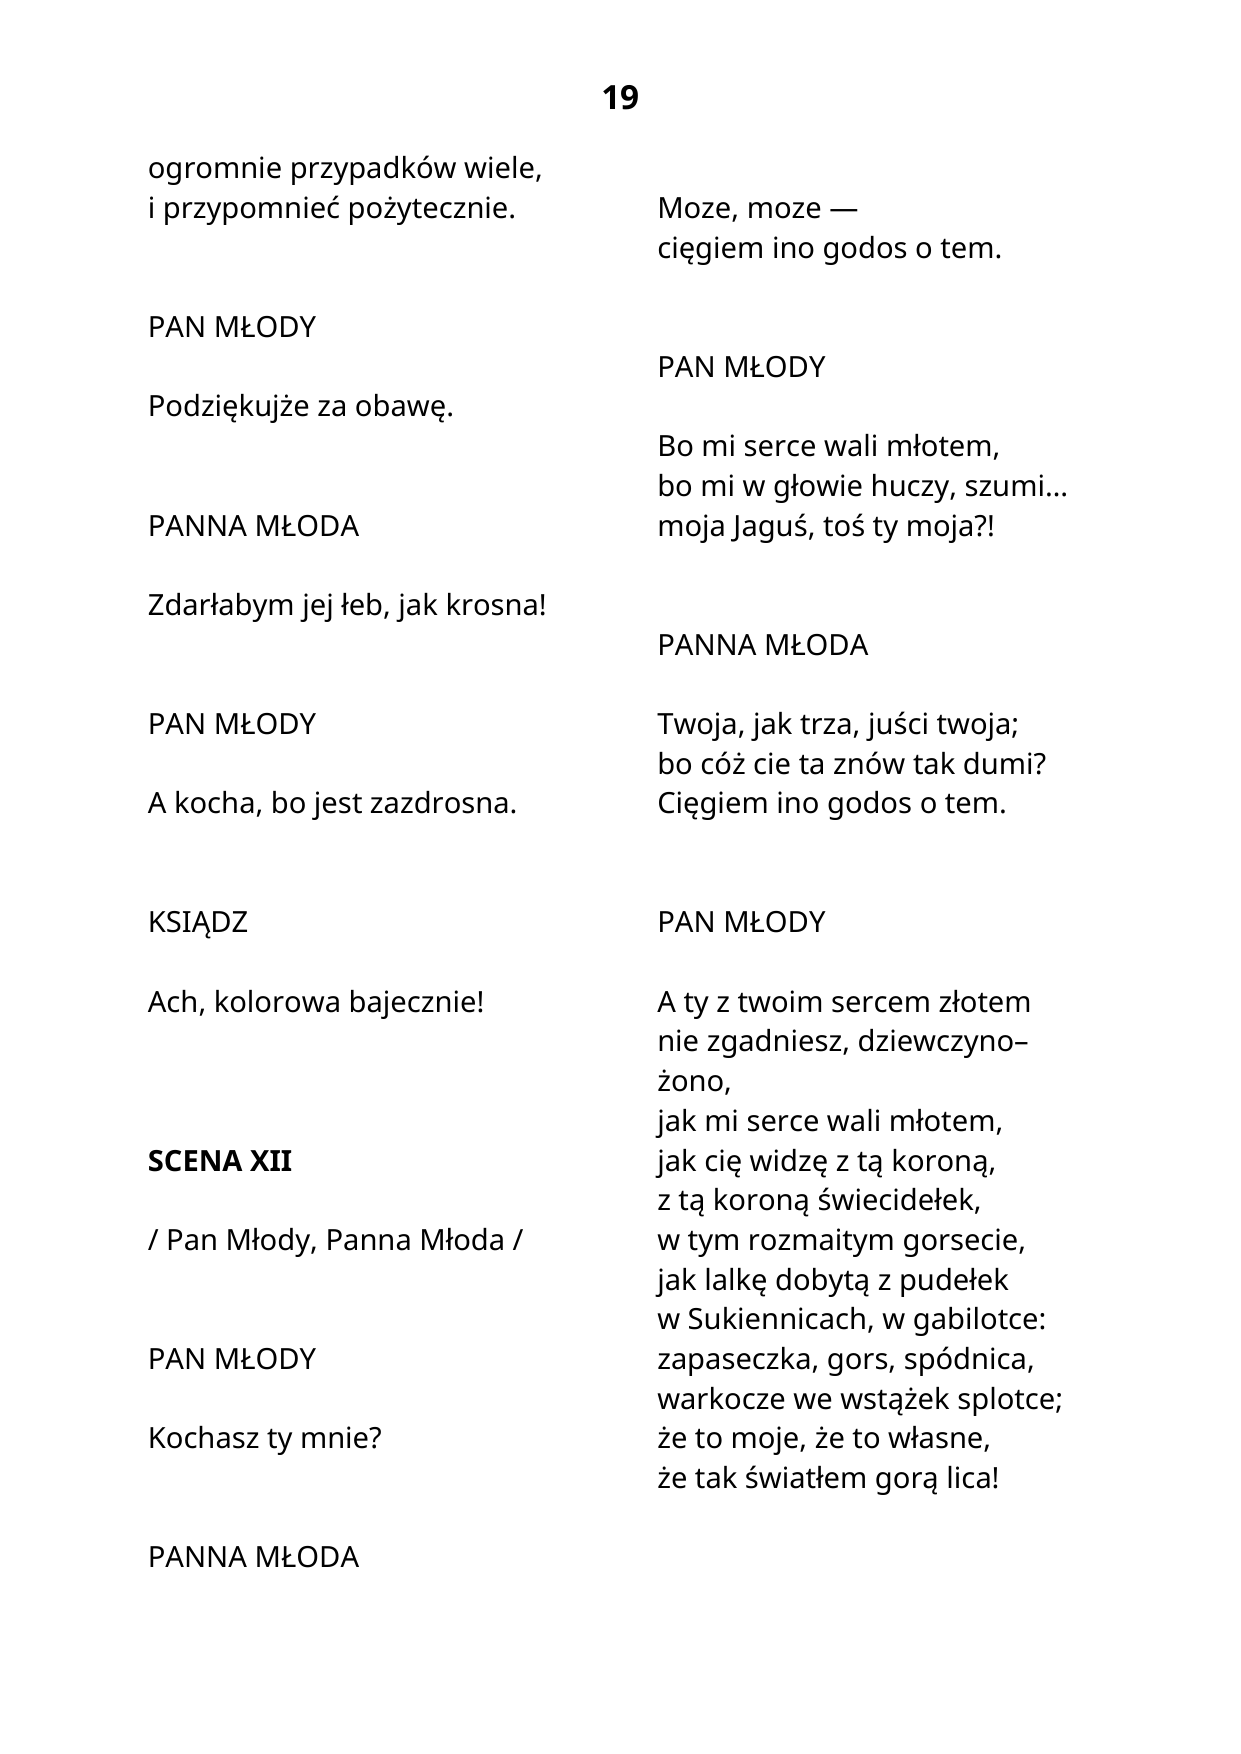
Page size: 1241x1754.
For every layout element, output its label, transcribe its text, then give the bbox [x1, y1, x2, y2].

text bo cóż cie ta znów tak dumi? [657, 743, 1093, 783]
text i przypomnieć pożytecznie. [148, 187, 583, 227]
text KSIĄDZ [148, 902, 583, 941]
text Twoja, jak trza, juści twoja; [657, 703, 1093, 743]
text PAN MŁODY [148, 1338, 583, 1378]
text Podziękujże za obawę. [148, 386, 583, 425]
text w Sukiennicach, w gabilotce: [657, 1298, 1093, 1338]
text A kocha, bo jest zazdrosna. [148, 783, 583, 822]
text / Pan Młody, Panna Młoda / [148, 1219, 583, 1259]
text SCENA XII [148, 1140, 583, 1179]
text PANNA MŁODA [148, 1537, 583, 1576]
text PANNA MŁODA [657, 624, 1093, 663]
text Kochasz ty mnie? [148, 1418, 583, 1457]
text PAN MŁODY [148, 703, 583, 743]
text że tak światłem gorą lica! [657, 1457, 1093, 1497]
text PANNA MŁODA [148, 505, 583, 544]
text moja Jaguś, toś ty moja?! [657, 505, 1093, 544]
text Ach, kolorowa bajecznie! [148, 981, 583, 1021]
text PAN MŁODY [148, 306, 583, 346]
text zapaseczka, gors, spódnica, [657, 1338, 1093, 1378]
text jak lalkę dobytą z pudełek [657, 1259, 1093, 1298]
text warkocze we wstążek splotce; [657, 1378, 1093, 1418]
text że to moje, że to własne, [657, 1418, 1093, 1457]
text PAN MŁODY [657, 346, 1093, 386]
text Moze, moze — [657, 187, 1093, 227]
text Cięgiem ino godos o tem. [657, 783, 1093, 822]
text A ty z twoim sercem złotem [657, 981, 1093, 1021]
text ogromnie przypadków wiele, [148, 148, 583, 187]
text Bo mi serce wali młotem, [657, 425, 1093, 465]
text jak mi serce wali młotem, [657, 1100, 1093, 1140]
text z tą koroną świecidełek, [657, 1179, 1093, 1219]
text Zdarłabym jej łeb, jak krosna! [148, 584, 583, 624]
text w tym rozmaitym gorsecie, [657, 1219, 1093, 1259]
text bo mi w głowie huczy, szumi… [657, 465, 1093, 505]
text PAN MŁODY [657, 902, 1093, 941]
text jak cię widzę z tą koroną, [657, 1140, 1093, 1179]
text nie zgadniesz, dziewczyno–żono, [657, 1021, 1093, 1100]
text cięgiem ino godos o tem. [657, 227, 1093, 267]
